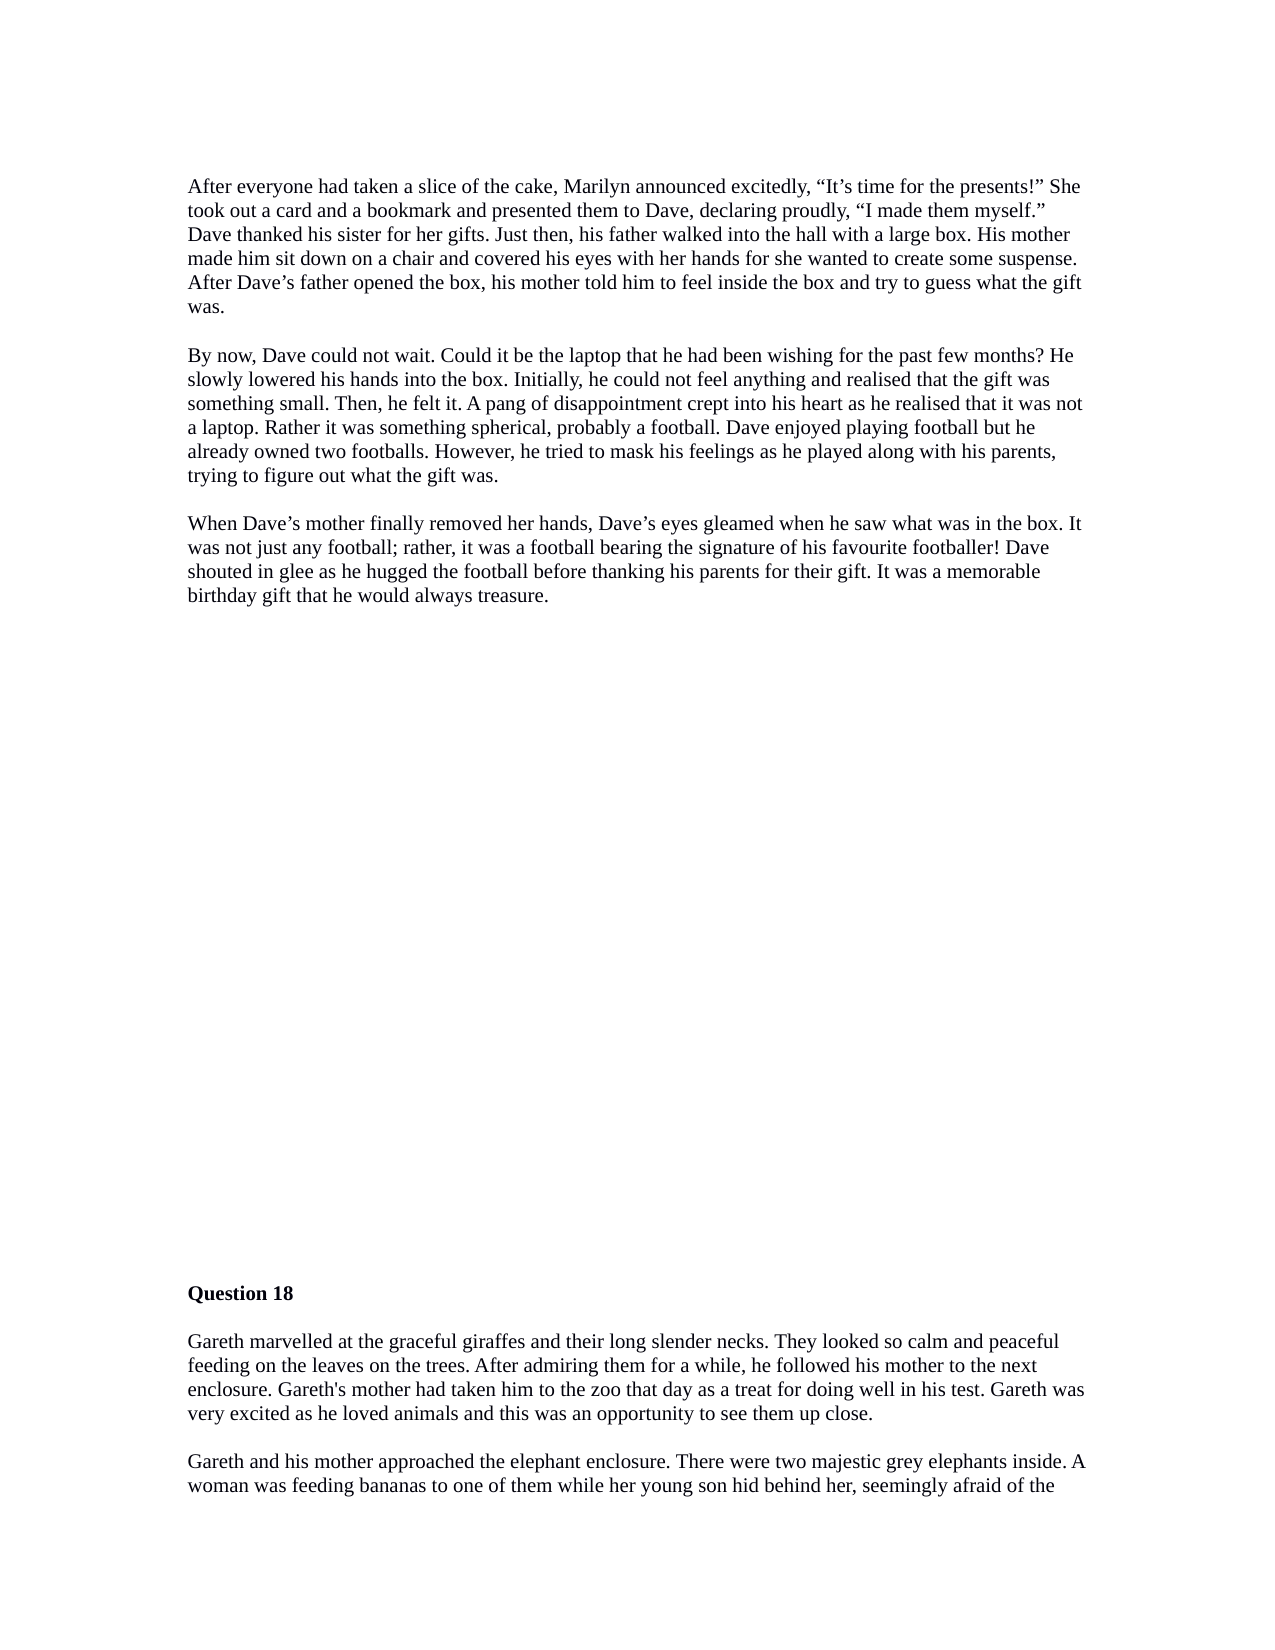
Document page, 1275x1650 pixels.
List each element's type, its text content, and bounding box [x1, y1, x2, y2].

text By now, Dave could not wait. Could it be the laptop that he had been wishing for the past few months? He slowly lowered his hands into the box. Initially, he could not feel anything and realised that the gift was something small. Then, he felt it. A pang of disappointment crept into his heart as he realised that it was not a laptop. Rather it was something spherical, probably a football. Dave enjoyed playing football but he already owned two footballs. However, he tried to mask his feelings as he played along with his parents, trying to figure out what the gift was. [187, 342, 1087, 487]
text Question 18 [187, 1281, 1087, 1305]
text When Dave’s mother finally removed her hands, Dave’s eyes gleamed when he saw what was in the box. It was not just any football; rather, it was a football bearing the signature of his favourite footballer! Dave shouted in glee as he hugged the football before thanking his parents for their gift. It was a memorable birthday gift that he would always treasure. [187, 511, 1087, 607]
text Gareth and his mother approached the elephant enclosure. There were two majestic grey elephants inside. A woman was feeding bananas to one of them while her young son hid behind her, seemingly afraid of the [187, 1449, 1087, 1497]
text Gareth marvelled at the graceful giraffes and their long slender necks. They looked so calm and peaceful feeding on the leaves on the trees. After admiring them for a while, he followed his mother to the next enclosure. Gareth's mother had taken him to the zoo that day as a treat for doing well in his test. Gareth was very excited as he loved animals and this was an opportunity to see them up close. [187, 1329, 1087, 1425]
text After everyone had taken a slice of the cake, Marilyn announced excitedly, “It’s time for the presents!” She took out a card and a bookmark and presented them to Dave, declaring proudly, “I made them myself.” Dave thanked his sister for her gifts. Just then, his father walked into the hall with a large box. His mother made him sit down on a chair and covered his eyes with her hands for she wanted to create some suspense. After Dave’s father opened the box, his mother told him to feel inside the box and try to guess what the gift was. [187, 174, 1087, 318]
